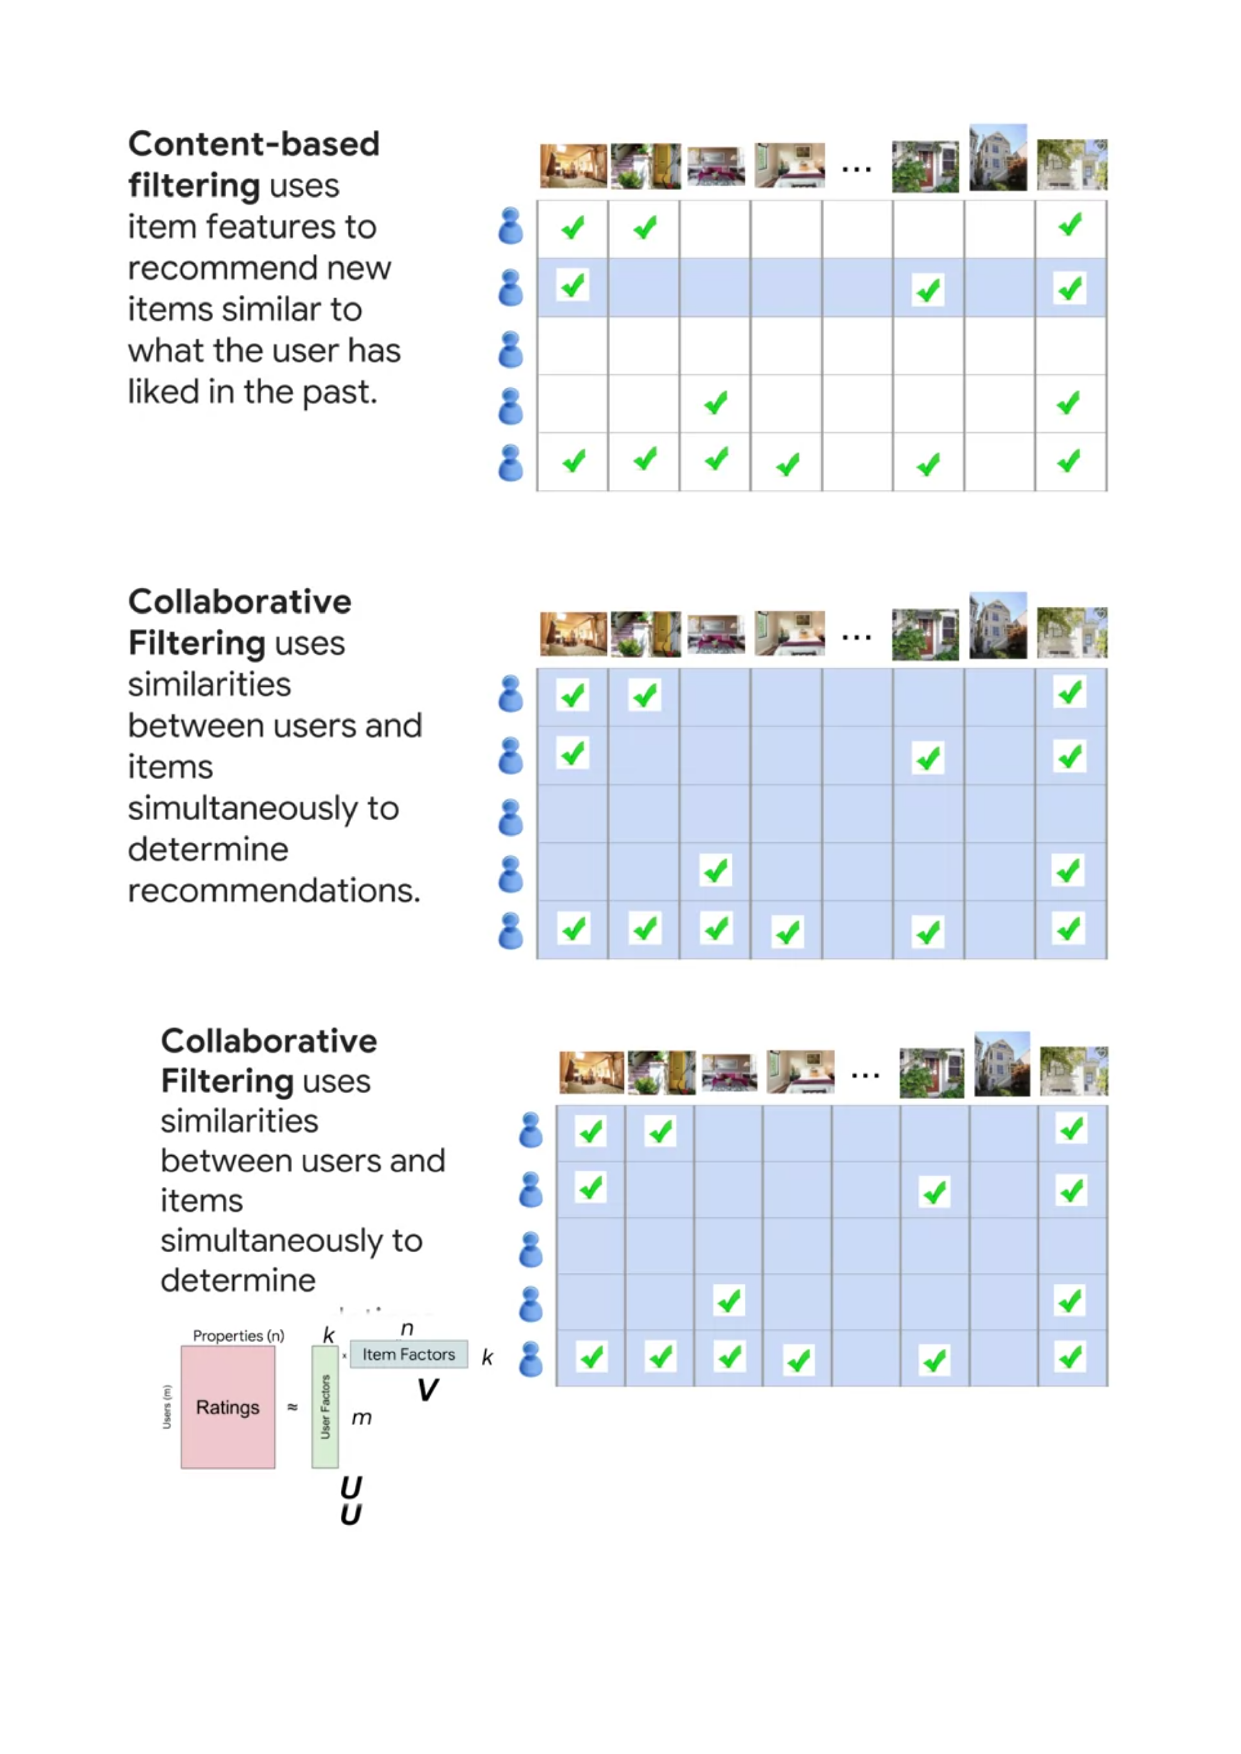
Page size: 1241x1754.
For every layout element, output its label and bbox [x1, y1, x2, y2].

picture [118, 1026, 1123, 1532]
picture [118, 586, 1123, 969]
picture [118, 118, 1123, 501]
